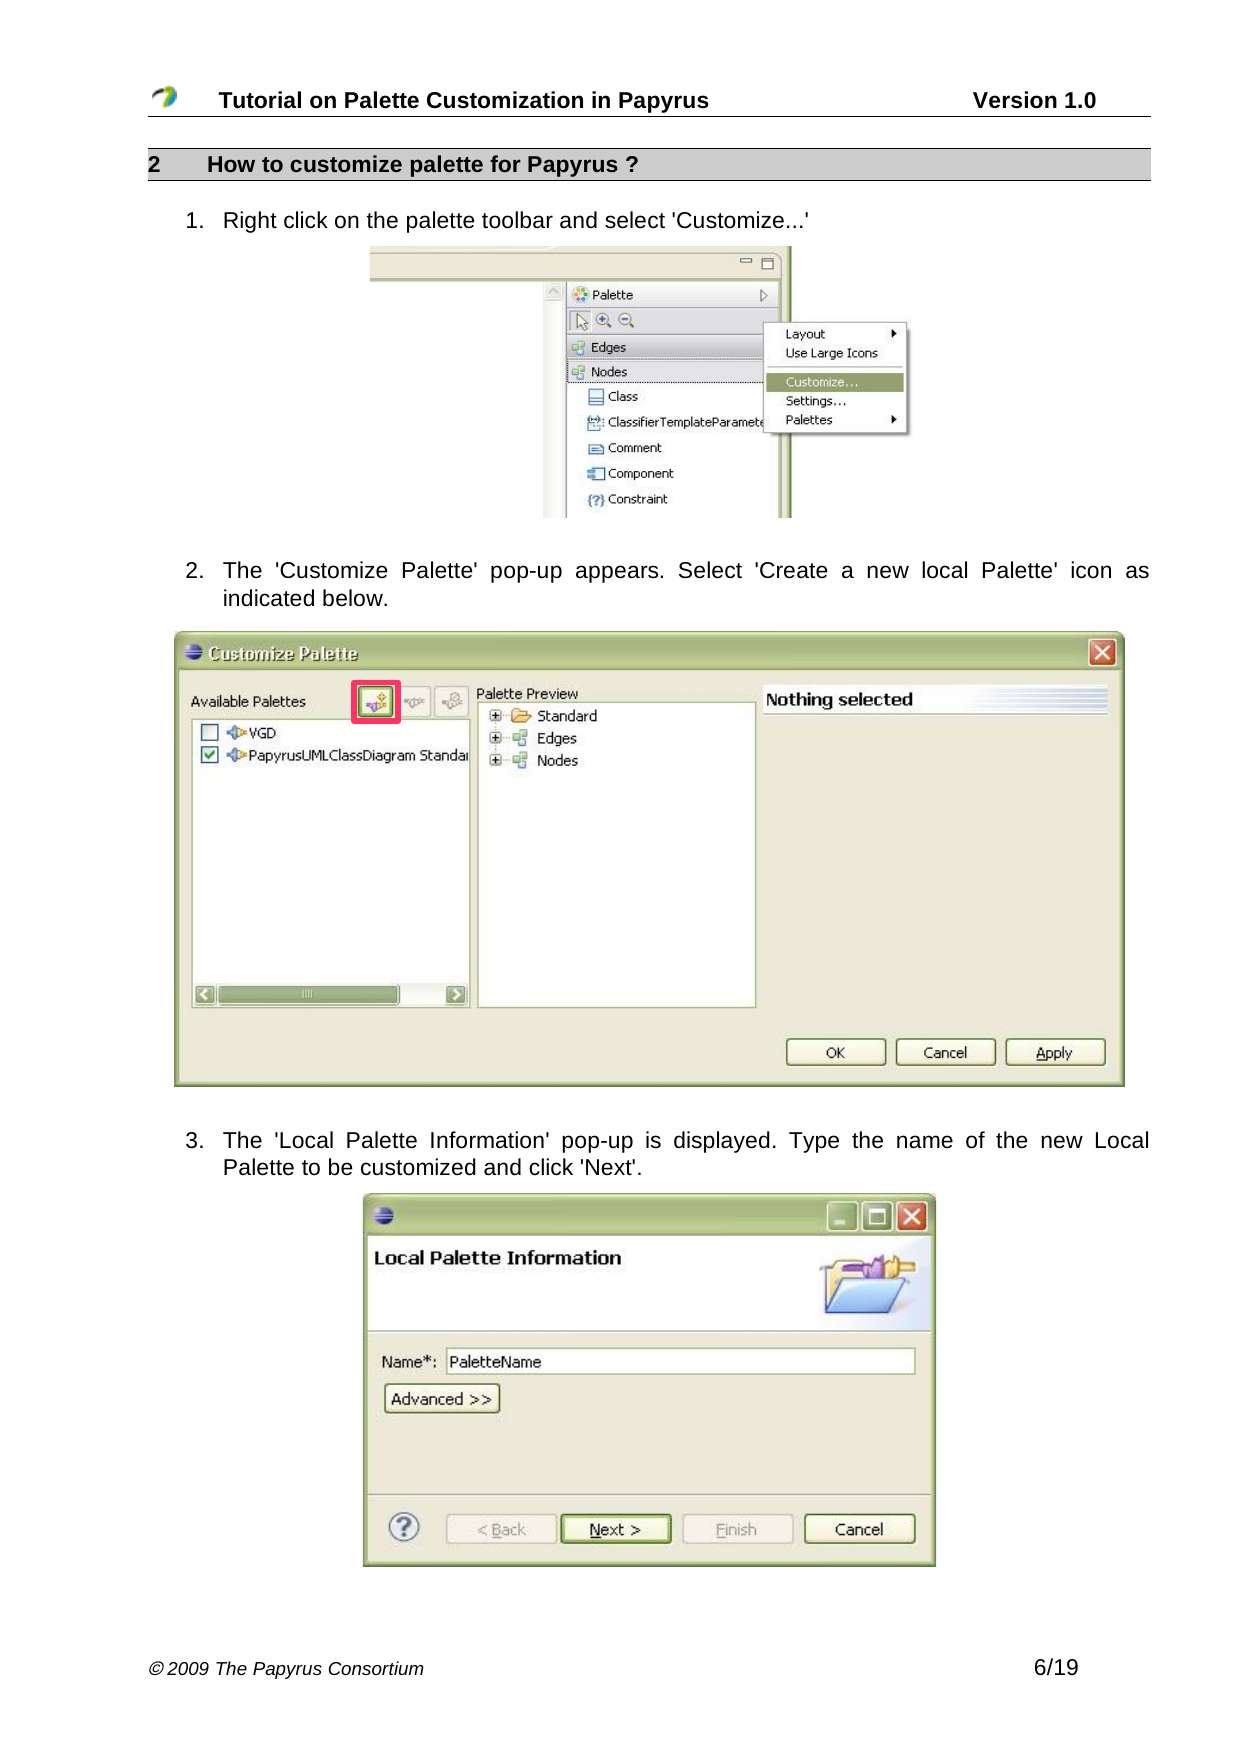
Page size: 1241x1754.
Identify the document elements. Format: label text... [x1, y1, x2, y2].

picture [174, 631, 1125, 1087]
list Right click on the palette toolbar and select 'Customize...' [185, 206, 1151, 233]
picture [369, 246, 929, 518]
picture [362, 1193, 937, 1567]
list The 'Customize Palette' pop-up appears. Select 'Create a new local Palette' icon as indicated below. [185, 557, 1151, 611]
subtitle How to customize palette for Papyrus ? [148, 149, 1151, 180]
list The 'Local Palette Information' pop-up is displayed. Type the name of the new Local Palette to be customized and click 'Next'. [185, 1126, 1151, 1181]
picture [152, 84, 177, 110]
